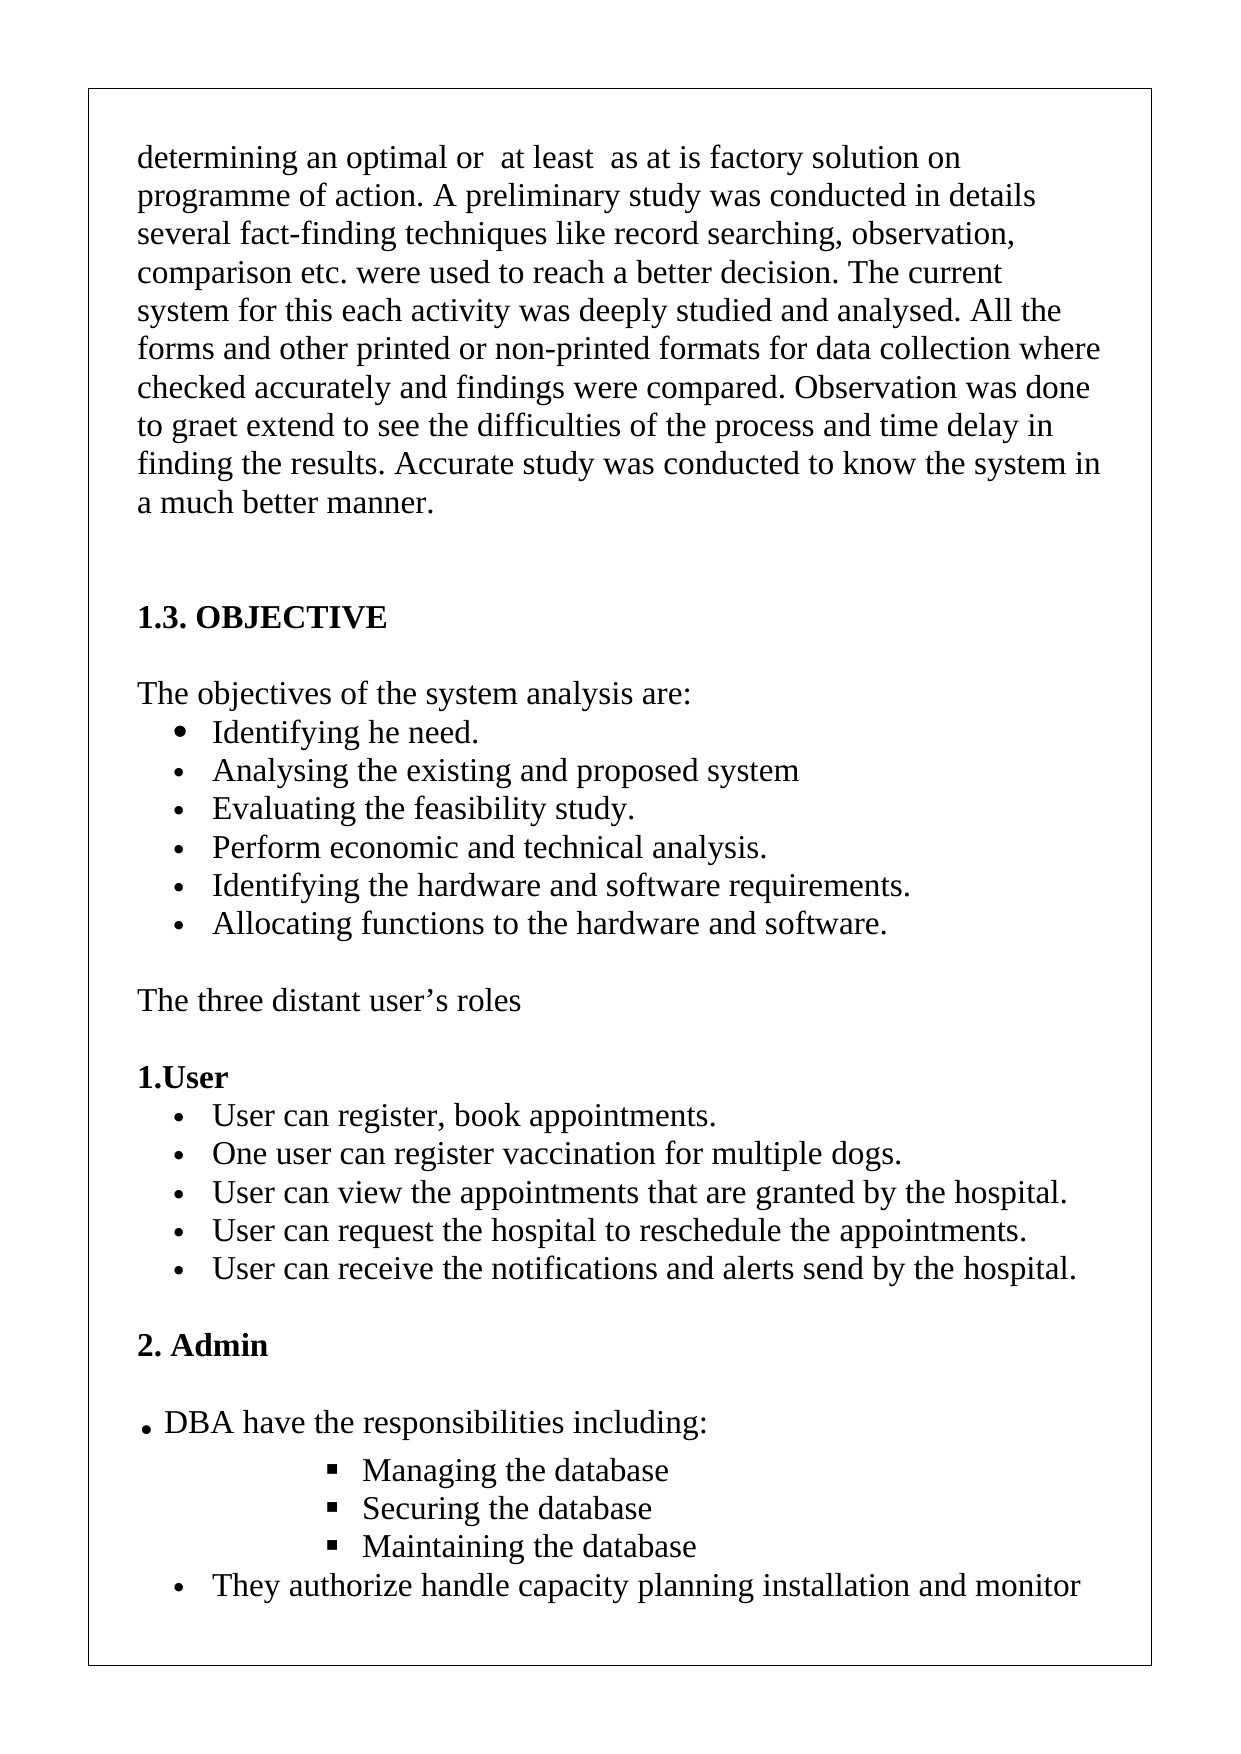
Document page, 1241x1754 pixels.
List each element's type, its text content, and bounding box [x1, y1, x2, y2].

text determining an optimal or at least as at is factory solution on programme of action. A preliminary study was conducted in details several fact-finding techniques like record searching, observation, comparison etc. were used to reach a better decision. The current system for this each activity was deeply studied and analysed. All the forms and other printed or non-printed formats for data collection where checked accurately and findings were compared. Observation was done to graet extend to see the difficulties of the process and time delay in finding the results. Accurate study was conducted to know the system in a much better manner. [137, 137, 1103, 520]
list Evaluating the feasibility study. [174, 788, 1103, 827]
list Allocating functions to the hardware and software. [174, 903, 1103, 942]
list One user can register vaccination for multiple dogs. [174, 1133, 1103, 1172]
list Securing the database [324, 1488, 1103, 1526]
list Maintaining the database [324, 1526, 1103, 1565]
text The objectives of the system analysis are: [137, 673, 1103, 712]
text 1.3. OBJECTIVE [137, 597, 1103, 635]
list Perform economic and technical analysis. [174, 827, 1103, 865]
list Analysing the existing and proposed system [174, 750, 1103, 788]
text . DBA have the responsibilities including: [137, 1363, 1103, 1450]
text The three distant user’s roles [137, 980, 1103, 1018]
list Identifying the hardware and software requirements. [174, 865, 1103, 903]
list User can view the appointments that are granted by the hospital. [174, 1172, 1103, 1210]
list User can receive the notifications and alerts send by the hospital. [174, 1248, 1103, 1287]
list Managing the database [324, 1450, 1103, 1488]
text 2. Admin [137, 1325, 1103, 1363]
list Identifying he need. [174, 712, 1103, 750]
list User can register, book appointments. [174, 1095, 1103, 1133]
list They authorize handle capacity planning installation and monitor [174, 1565, 1103, 1603]
list User can request the hospital to reschedule the appointments. [174, 1210, 1103, 1248]
text 1.User [137, 1057, 1103, 1095]
